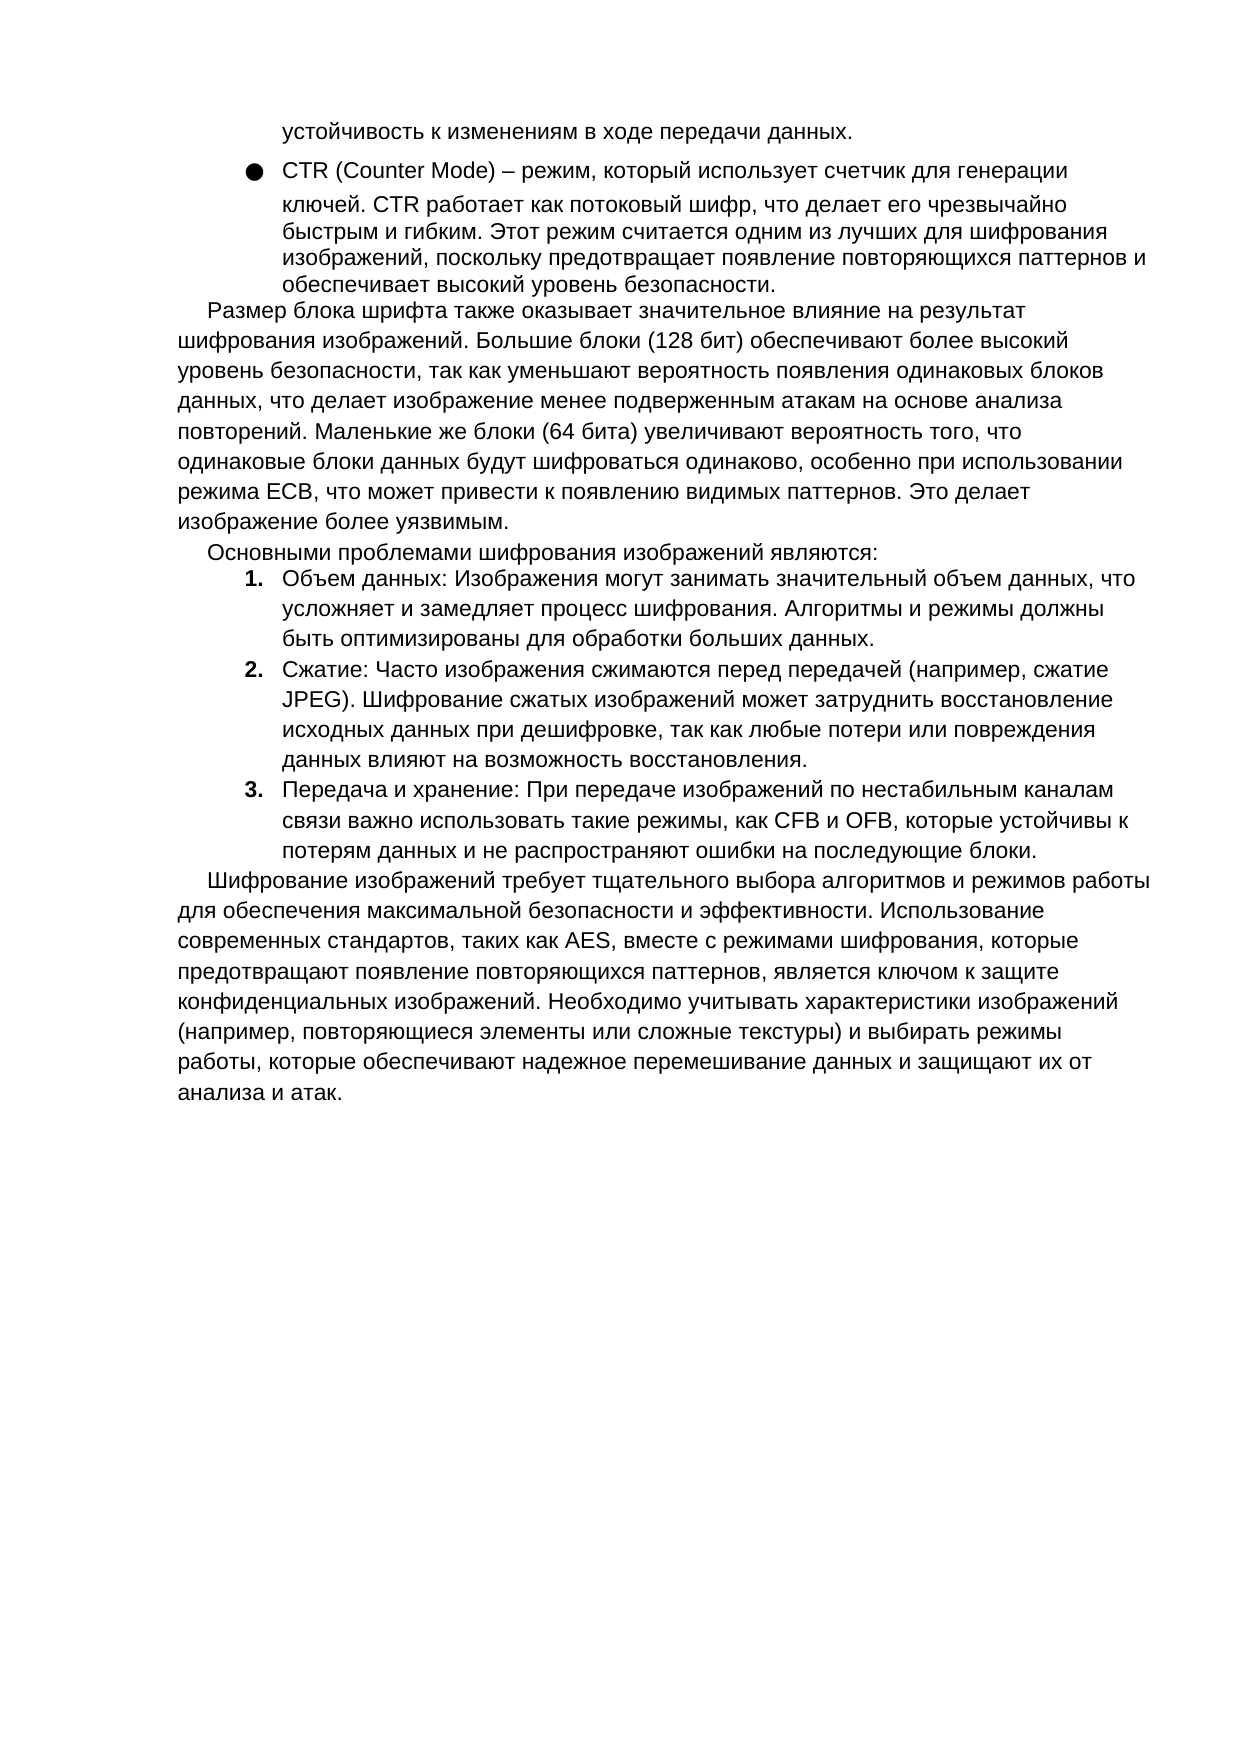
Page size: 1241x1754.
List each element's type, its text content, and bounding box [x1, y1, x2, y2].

text Основными проблемами шифрования изображений являются: [177, 538, 1152, 565]
list Передача и хранение: При передаче изображений по нестабильным каналам связи важно использовать такие режимы, как CFB и OFB, которые устойчивы к потерям данных и не распространяют ошибки на последующие блоки. [244, 776, 1152, 863]
text Размер блока шрифта также оказывает значительное влияние на результат шифрования изображений. Большие блоки (128 бит) обеспечивают более высокий уровень безопасности, так как уменьшают вероятность появления одинаковых блоков данных, что делает изображение менее подверженным атакам на основе анализа повторений. Маленькие же блоки (64 бита) увеличивают вероятность того, что одинаковые блоки данных будут шифроваться одинаково, особенно при использовании режима ECB, что может привести к появлению видимых паттернов. Это делает изображение более уязвимым. [177, 297, 1152, 535]
list устойчивость к изменениям в ходе передачи данных. [244, 118, 1152, 144]
list Сжатие: Часто изображения сжимаются перед передачей (например, сжатие JPEG). Шифрование сжатых изображений может затруднить восстановление исходных данных при дешифровке, так как любые потери или повреждения данных влияют на возможность восстановления. [244, 656, 1152, 772]
list Объем данных: Изображения могут занимать значительный объем данных, что усложняет и замедляет процесс шифрования. Алгоритмы и режимы должны быть оптимизированы для обработки больших данных. [244, 565, 1152, 652]
text Шифрование изображений требует тщательного выбора алгоритмов и режимов работы для обеспечения максимальной безопасности и эффективности. Использование современных стандартов, таких как AES, вместе с режимами шифрования, которые предотвращают появление повторяющихся паттернов, является ключом к защите конфиденциальных изображений. Необходимо учитывать характеристики изображений (например, повторяющиеся элементы или сложные текстуры) и выбирать режимы работы, которые обеспечивают надежное перемешивание данных и защищают их от анализа и атак. [177, 867, 1152, 1105]
list CTR (Counter Mode) – режим, который использует счетчик для генерации ключей. CTR работает как потоковый шифр, что делает его чрезвычайно быстрым и гибким. Этот режим считается одним из лучших для шифрования изображений, поскольку предотвращает появление повторяющихся паттернов и обеспечивает высокий уровень безопасности. [244, 144, 1152, 297]
